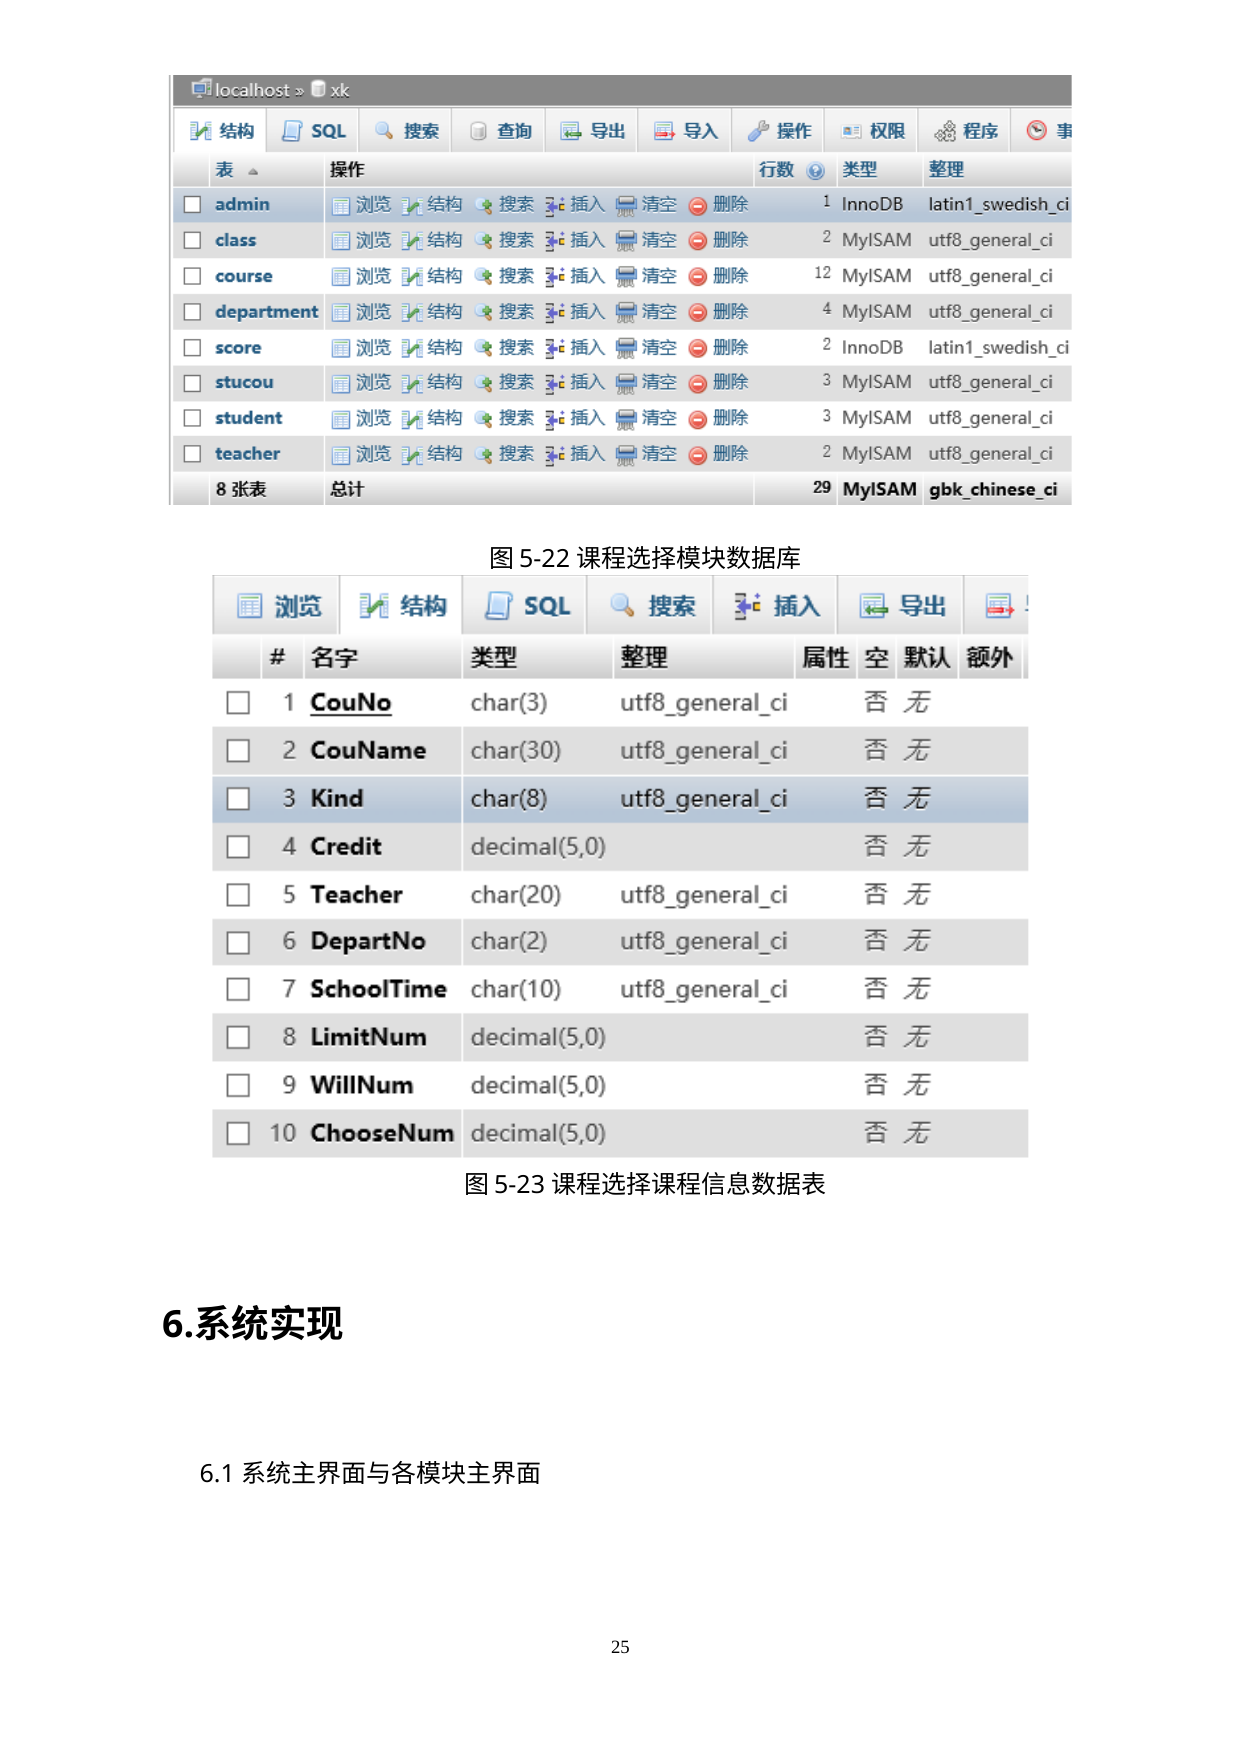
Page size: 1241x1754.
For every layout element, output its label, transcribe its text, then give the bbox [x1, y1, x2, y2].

text 6.系统实现 [118, 1294, 1122, 1349]
text 6.1 系统主界面与各模块主界面 [199, 1453, 1122, 1490]
text 图5-23 课程选择课程信息数据表 [118, 1164, 1122, 1201]
text 图5-22 课程选择模块数据库 [118, 539, 1122, 575]
